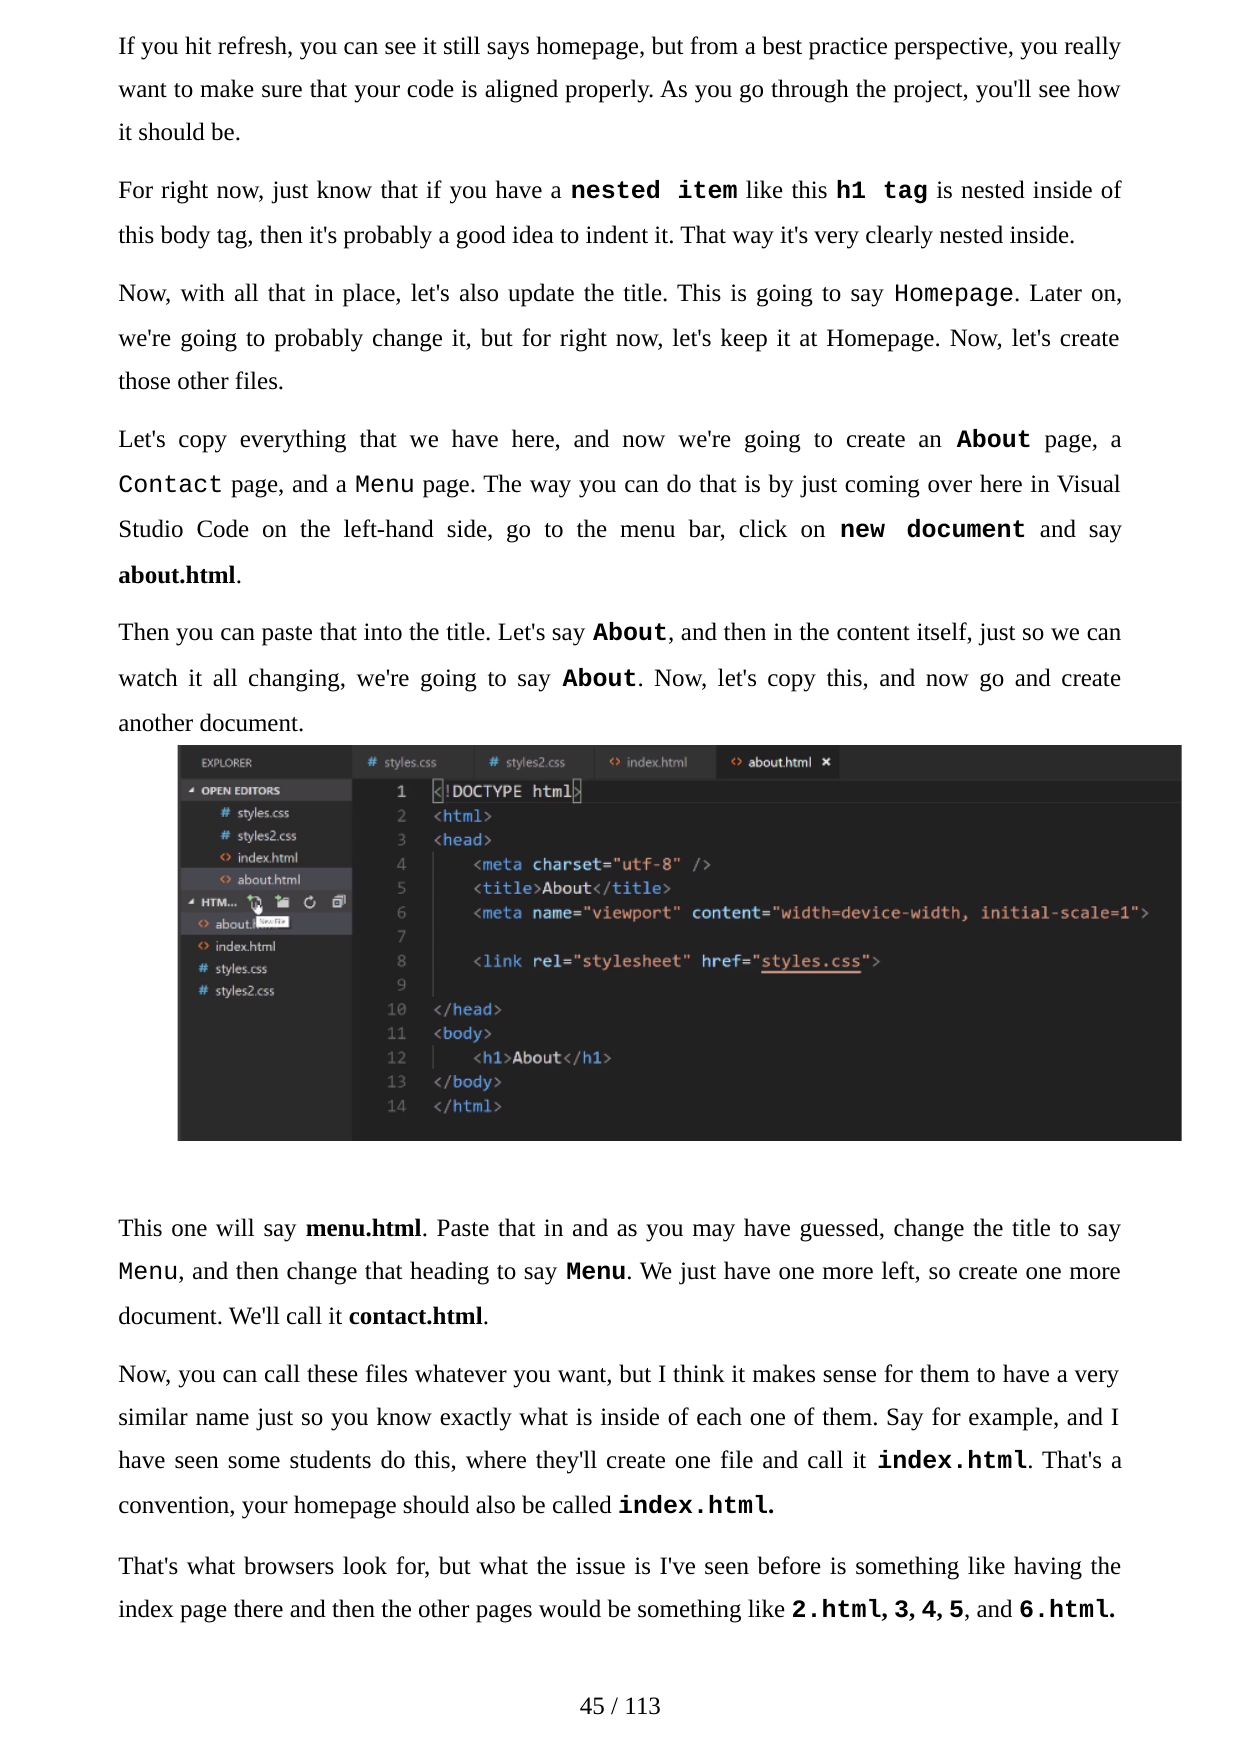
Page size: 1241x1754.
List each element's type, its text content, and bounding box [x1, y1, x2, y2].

text Then you can paste that into the title. Let's say About, and then in the content itself, just so we can watch it all changing, we're going to say About. Now, let's copy this, and now go and create another document. [118, 617, 1122, 737]
text This one will say menu.html. Paste that in and as you may have guessed, change the title to say Menu, and then change that heading to say Menu. We just have one more left, so create one more document. We'll call it contact.html. [118, 1213, 1122, 1330]
picture [177, 745, 1182, 1141]
text That's what browsers look for, but what the issue is I've seen before is something like having the index page there and then the other pages would be something like 2.html, 3, 4, 5, and 6.html. [118, 1551, 1122, 1625]
text Now, you can call these files whatever you want, but I think it makes sense for them to have a very similar name just so you know exactly what is inside of each one of them. Say for example, and I have seen some students do this, where they'll create one file and call it index.html. That's a convention, your homepage should also be called index.html. [118, 1359, 1122, 1521]
text Let's copy everything that we have here, and now we're going to create an About page, a Contact page, and a Menu page. The way you can do that is by just coming over here in Visual Studio Code on the left-hand side, go to the menu bar, click on new document and say about.html. [118, 424, 1122, 588]
text Now, with all that in place, let's also update the title. This is going to say Homepage. Later on, we're going to probably change it, but for right now, let's keep it at Homepage. Now, let's create those other files. [118, 278, 1122, 395]
text For right now, just know that if you have a nested item like this h1 tag is nested inside of this body tag, then it's probably a good idea to indent it. That way it's very clearly nested inside. [118, 175, 1122, 249]
text If you hit refresh, you can see it still says homepage, but from a best practice perspective, you really want to make sure that your code is aligned properly. As you go through the project, you'll see how it should be. [118, 31, 1122, 146]
